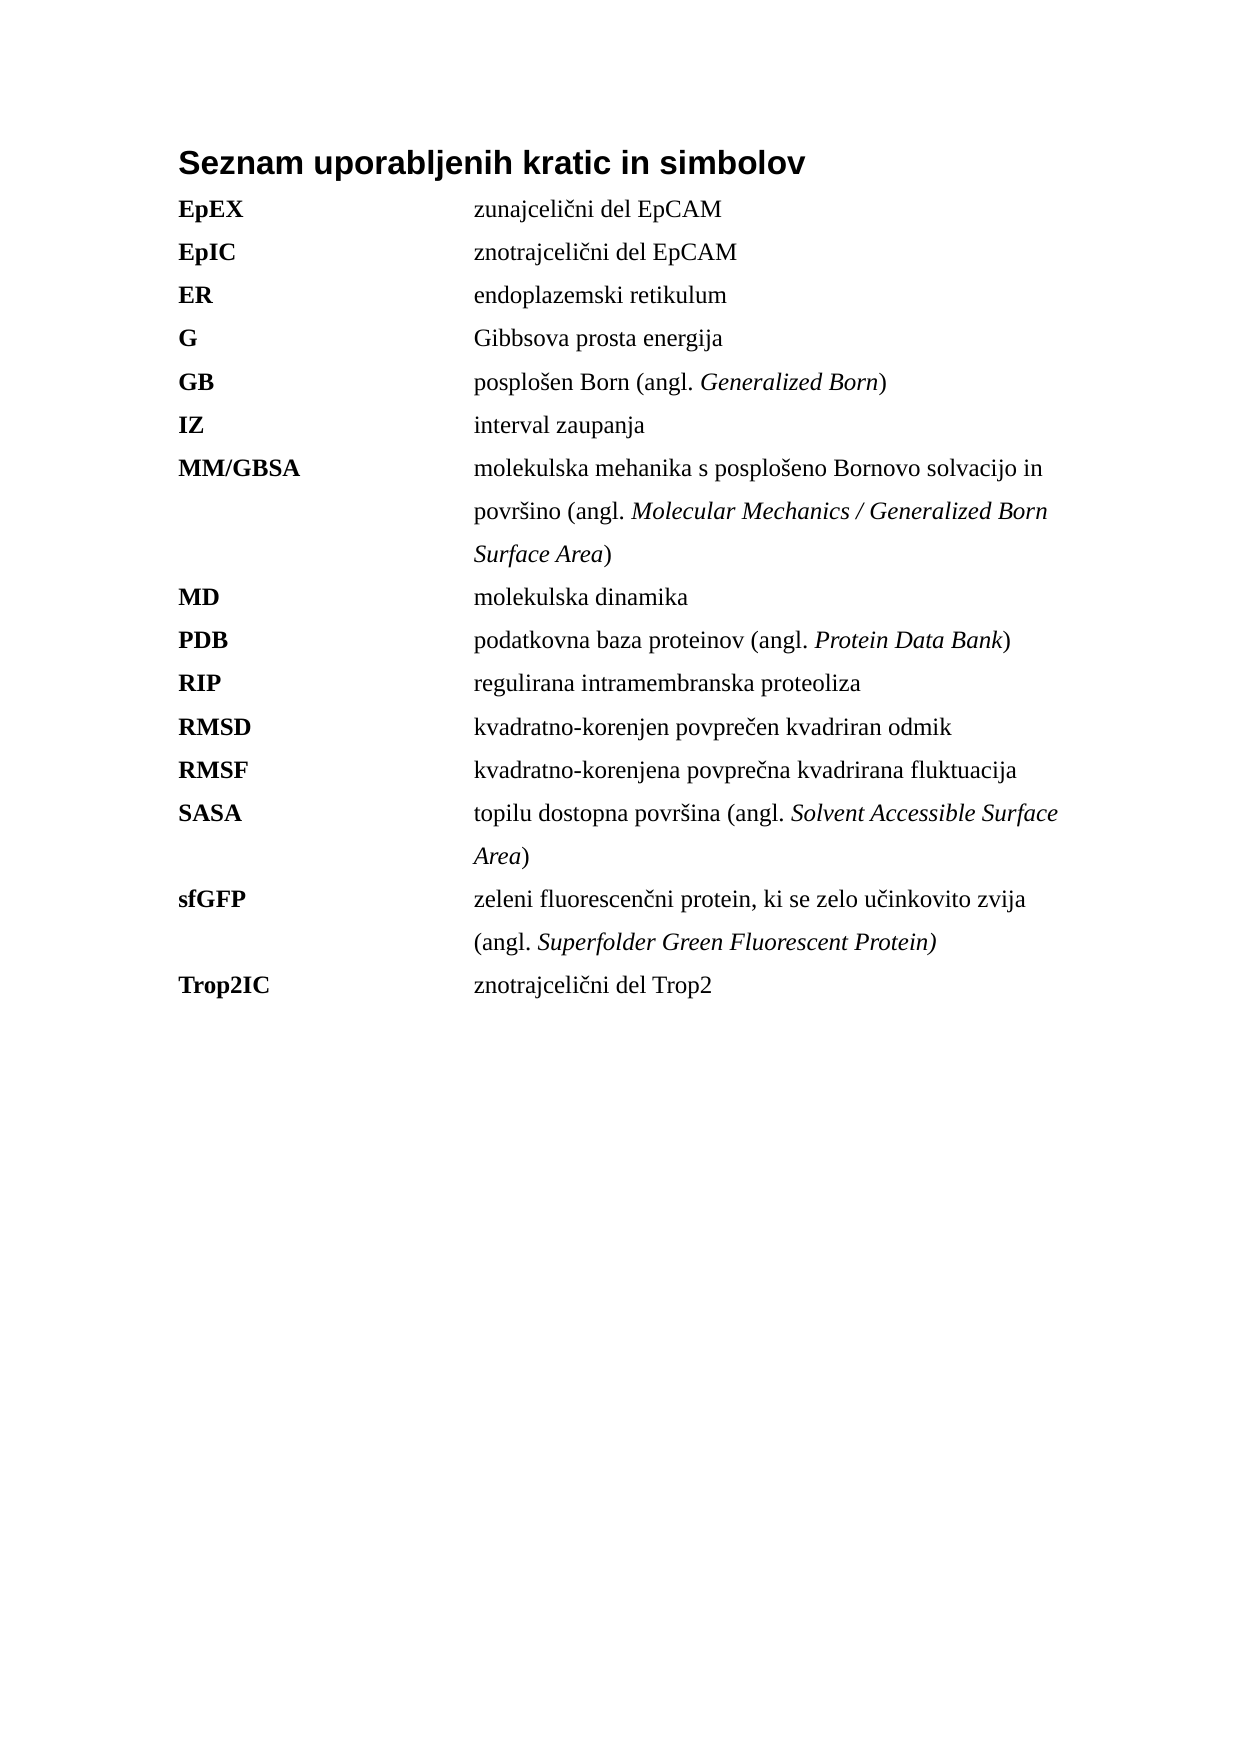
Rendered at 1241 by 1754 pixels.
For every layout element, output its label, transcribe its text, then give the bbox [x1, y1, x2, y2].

text RMSF kvadratno-korenjena povprečna kvadrirana fluktuacija [178, 755, 1064, 783]
text G Gibbsova prosta energija [178, 323, 1064, 352]
text RIP regulirana intramembranska proteoliza [178, 668, 1064, 697]
text EpEX zunajcelični del EpCAM [178, 194, 1064, 223]
text GB posplošen Born (angl. Generalized Born) [178, 367, 1064, 395]
text EpIC znotrajcelični del EpCAM [178, 237, 1064, 266]
text SASA topilu dostopna površina (angl. Solvent Accessible Surface Area) [178, 798, 1064, 870]
text PDB podatkovna baza proteinov (angl. Protein Data Bank) [178, 625, 1064, 654]
text MM/GBSA molekulska mehanika s posplošeno Bornovo solvacijo in površino (angl. Molecular Mechanics / Generalized Born Surface Area) [178, 453, 1064, 568]
text sfGFP zeleni fluorescenčni protein, ki se zelo učinkovito zvija (angl. Superfolder Green Fluorescent Protein) [178, 884, 1064, 956]
text RMSD kvadratno-korenjen povprečen kvadriran odmik [178, 712, 1064, 740]
subtitle Seznam uporabljenih kratic in simbolov [178, 143, 1064, 182]
text IZ interval zaupanja [178, 410, 1064, 438]
text Trop2IC znotrajcelični del Trop2 [178, 970, 1064, 999]
text MD molekulska dinamika [178, 582, 1064, 611]
text ER endoplazemski retikulum [178, 280, 1064, 309]
